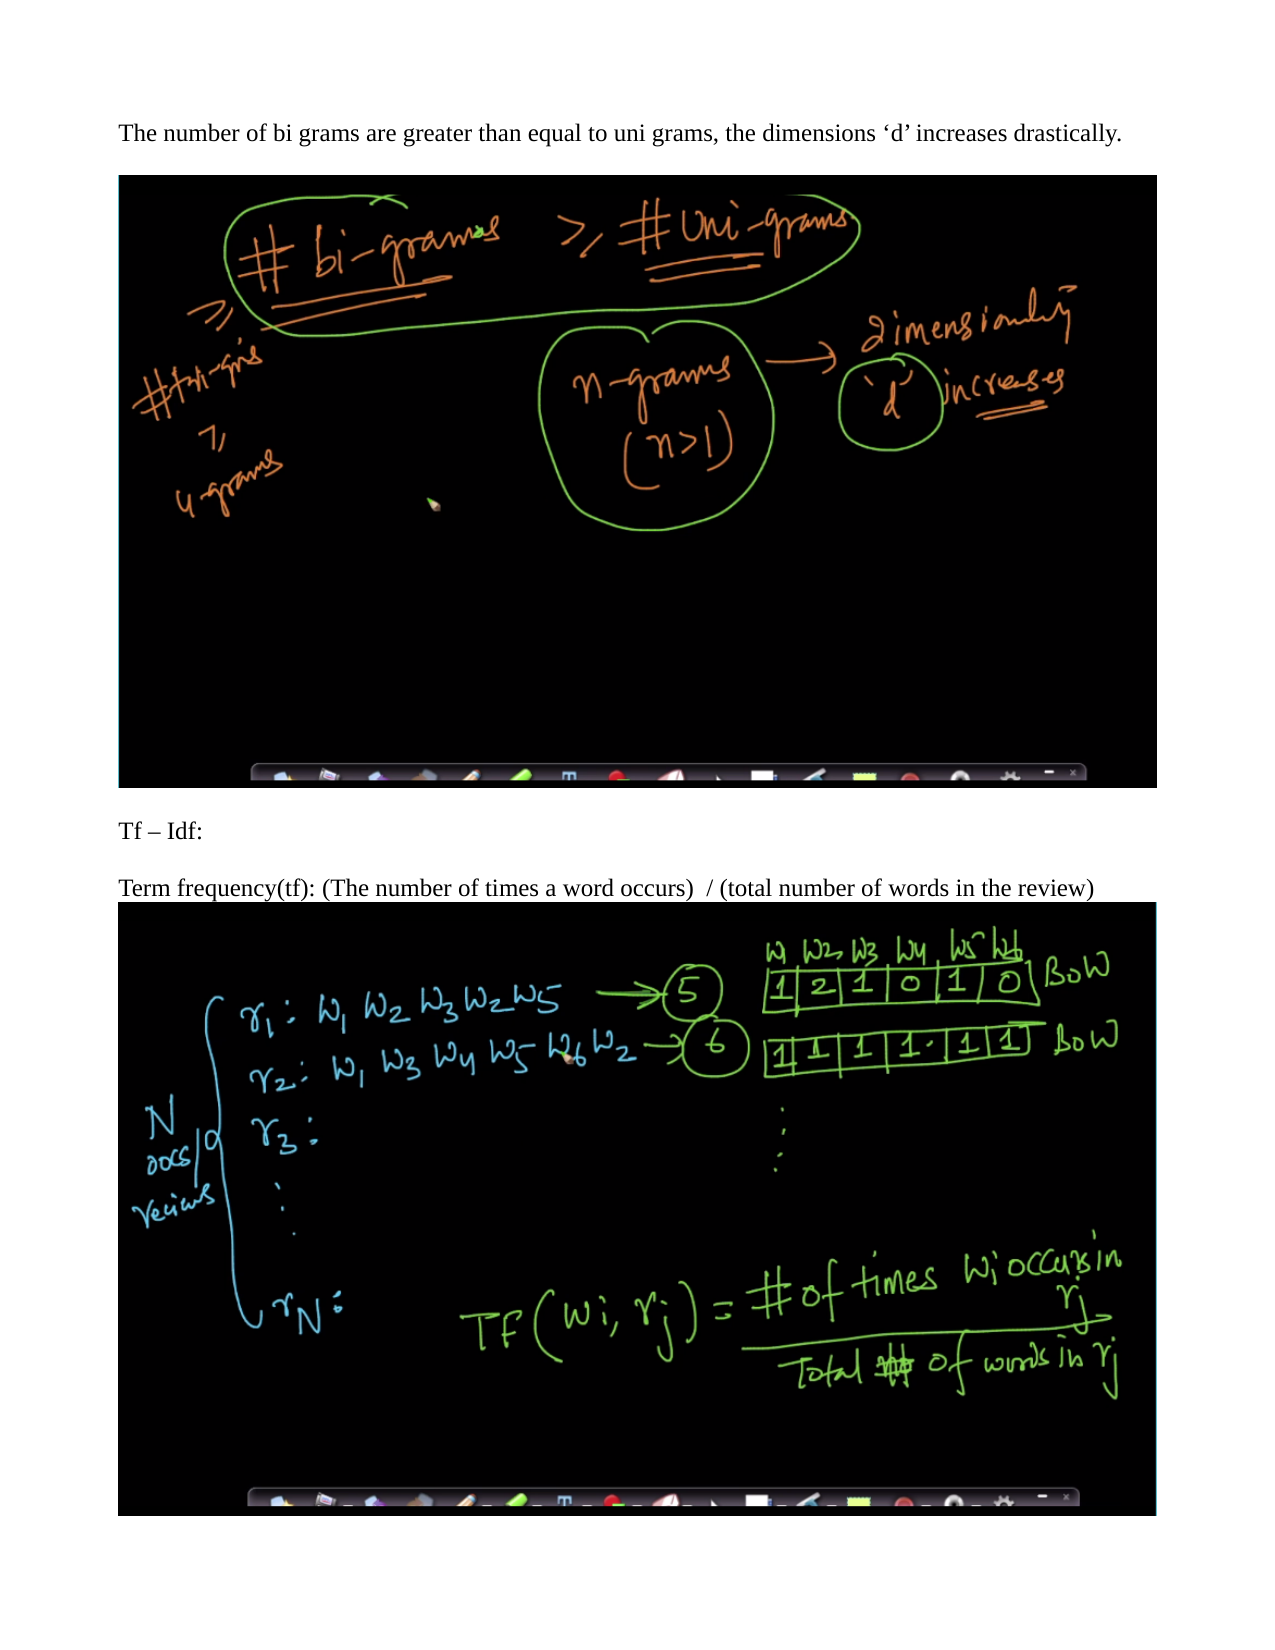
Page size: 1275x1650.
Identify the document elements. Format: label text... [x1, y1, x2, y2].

picture [118, 175, 1157, 788]
text Term frequency(tf): (The number of times a word occurs) / (total number of words in the review) [118, 873, 1157, 902]
text The number of bi grams are greater than equal to uni grams, the dimensions ‘d’ increases drastically. [118, 118, 1157, 147]
text Tf – Idf: [118, 816, 1157, 845]
picture [118, 902, 1157, 1516]
